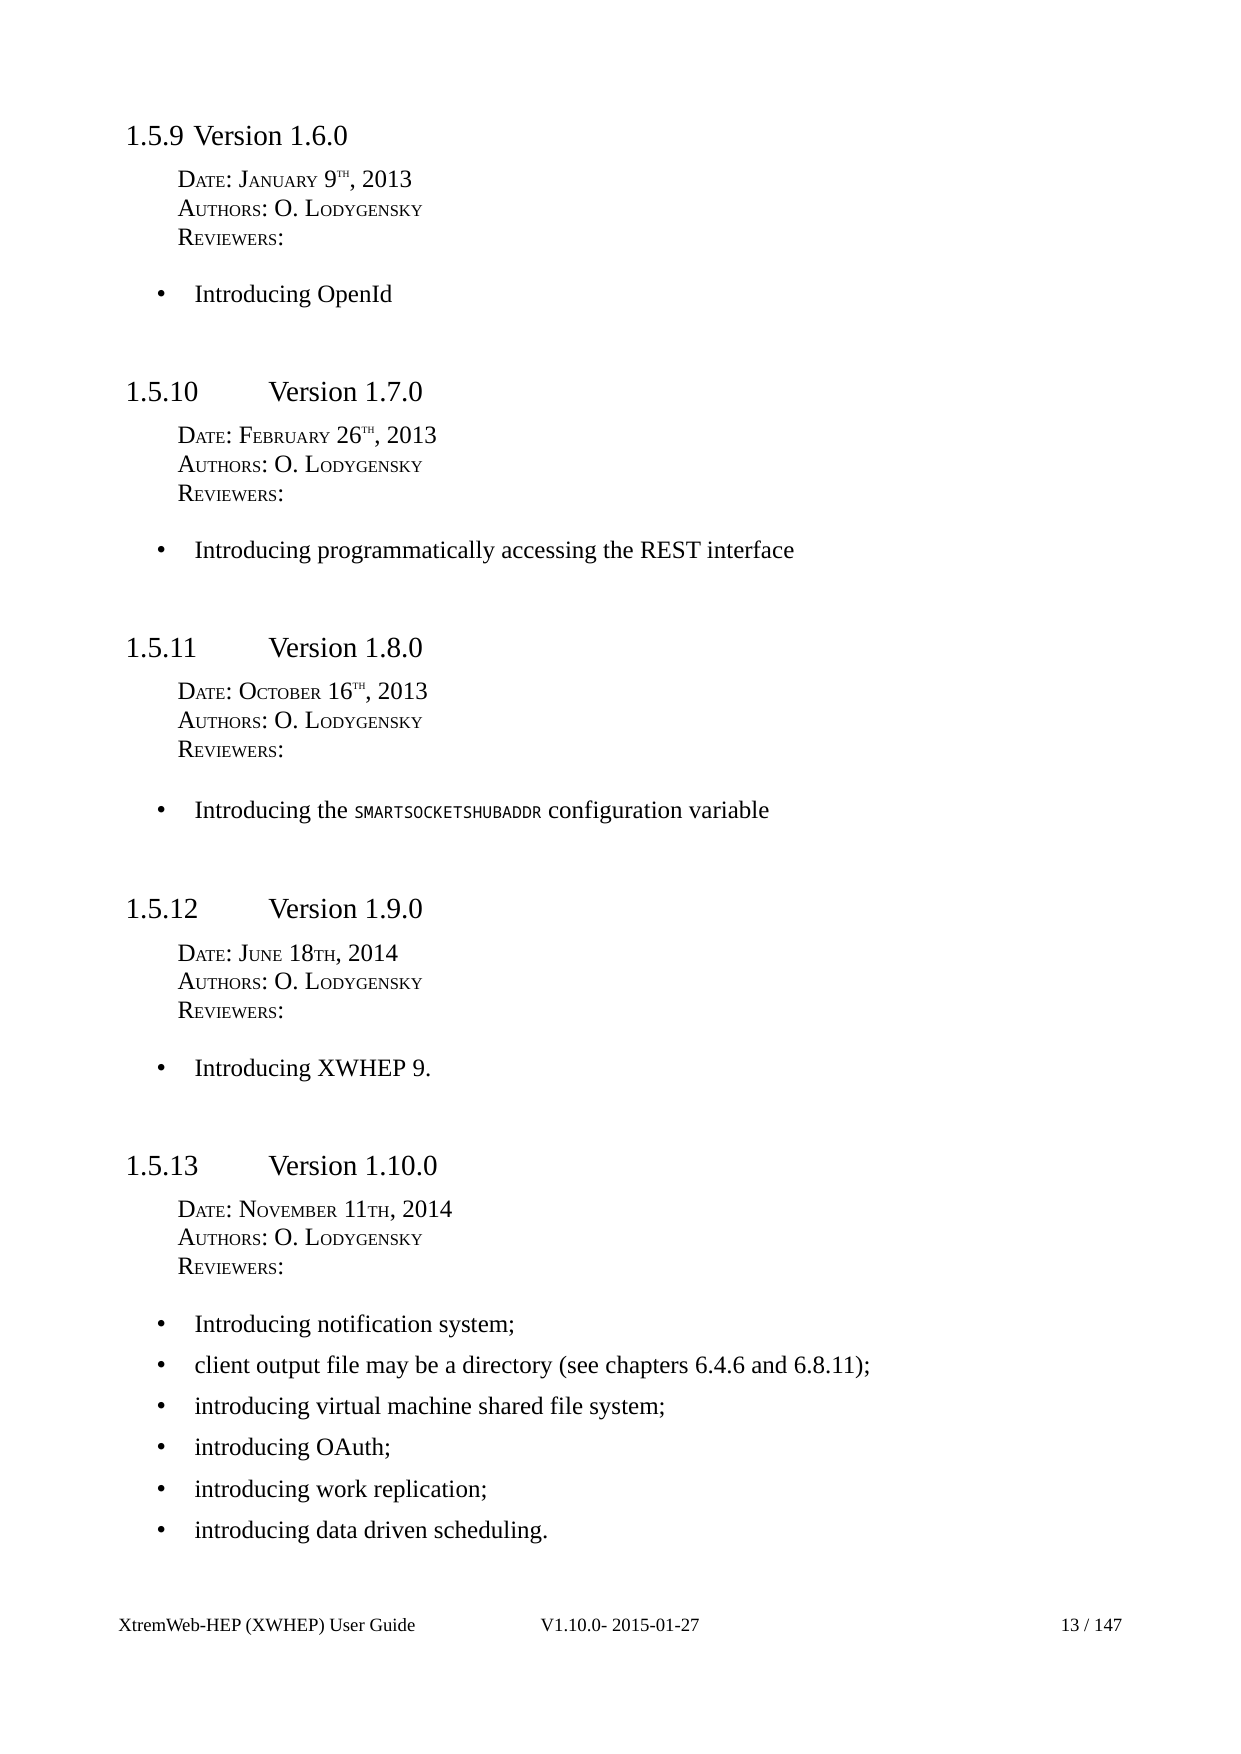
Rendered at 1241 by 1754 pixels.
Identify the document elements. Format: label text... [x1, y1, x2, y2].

text Authors: O. Lodygensky [177, 1222, 1122, 1251]
list client output file may be a directory (see chapters 6.4.6 and 6.8.11); [157, 1350, 1122, 1379]
text Date: January 9th, 2013 [177, 164, 1122, 193]
list introducing virtual machine shared file system; [157, 1391, 1122, 1420]
list Introducing programmatically accessing the REST interface [157, 535, 1122, 564]
text Date: June 18th, 2014 [177, 938, 1122, 966]
text Reviewers: [177, 222, 1122, 250]
text Authors: O. Lodygensky [177, 193, 1122, 222]
list Introducing notification system; [157, 1309, 1122, 1337]
list introducing OAuth; [157, 1432, 1122, 1461]
text Reviewers: [177, 1251, 1122, 1280]
subtitle Version 1.6.0 [118, 118, 1122, 152]
subtitle Version 1.9.0 [118, 892, 1122, 925]
text Authors: O. Lodygensky [177, 705, 1122, 734]
text Authors: O. Lodygensky [177, 449, 1122, 478]
text Reviewers: [177, 995, 1122, 1024]
text Date: October 16th, 2013 [177, 676, 1122, 705]
text Date: November 11th, 2014 [177, 1194, 1122, 1222]
text Reviewers: [177, 478, 1122, 506]
list introducing work replication; [157, 1474, 1122, 1502]
subtitle Version 1.10.0 [118, 1148, 1122, 1181]
list Introducing the smartsocketshubaddr configuration variable [157, 791, 1122, 825]
subtitle Version 1.7.0 [118, 374, 1122, 408]
text Authors: O. Lodygensky [177, 966, 1122, 995]
list Introducing XWHEP 9. [157, 1053, 1122, 1081]
list introducing data driven scheduling. [157, 1515, 1122, 1544]
subtitle Version 1.8.0 [118, 630, 1122, 664]
text Date: February 26th, 2013 [177, 420, 1122, 449]
text Reviewers: [177, 734, 1122, 762]
list Introducing OpenId [157, 279, 1122, 308]
